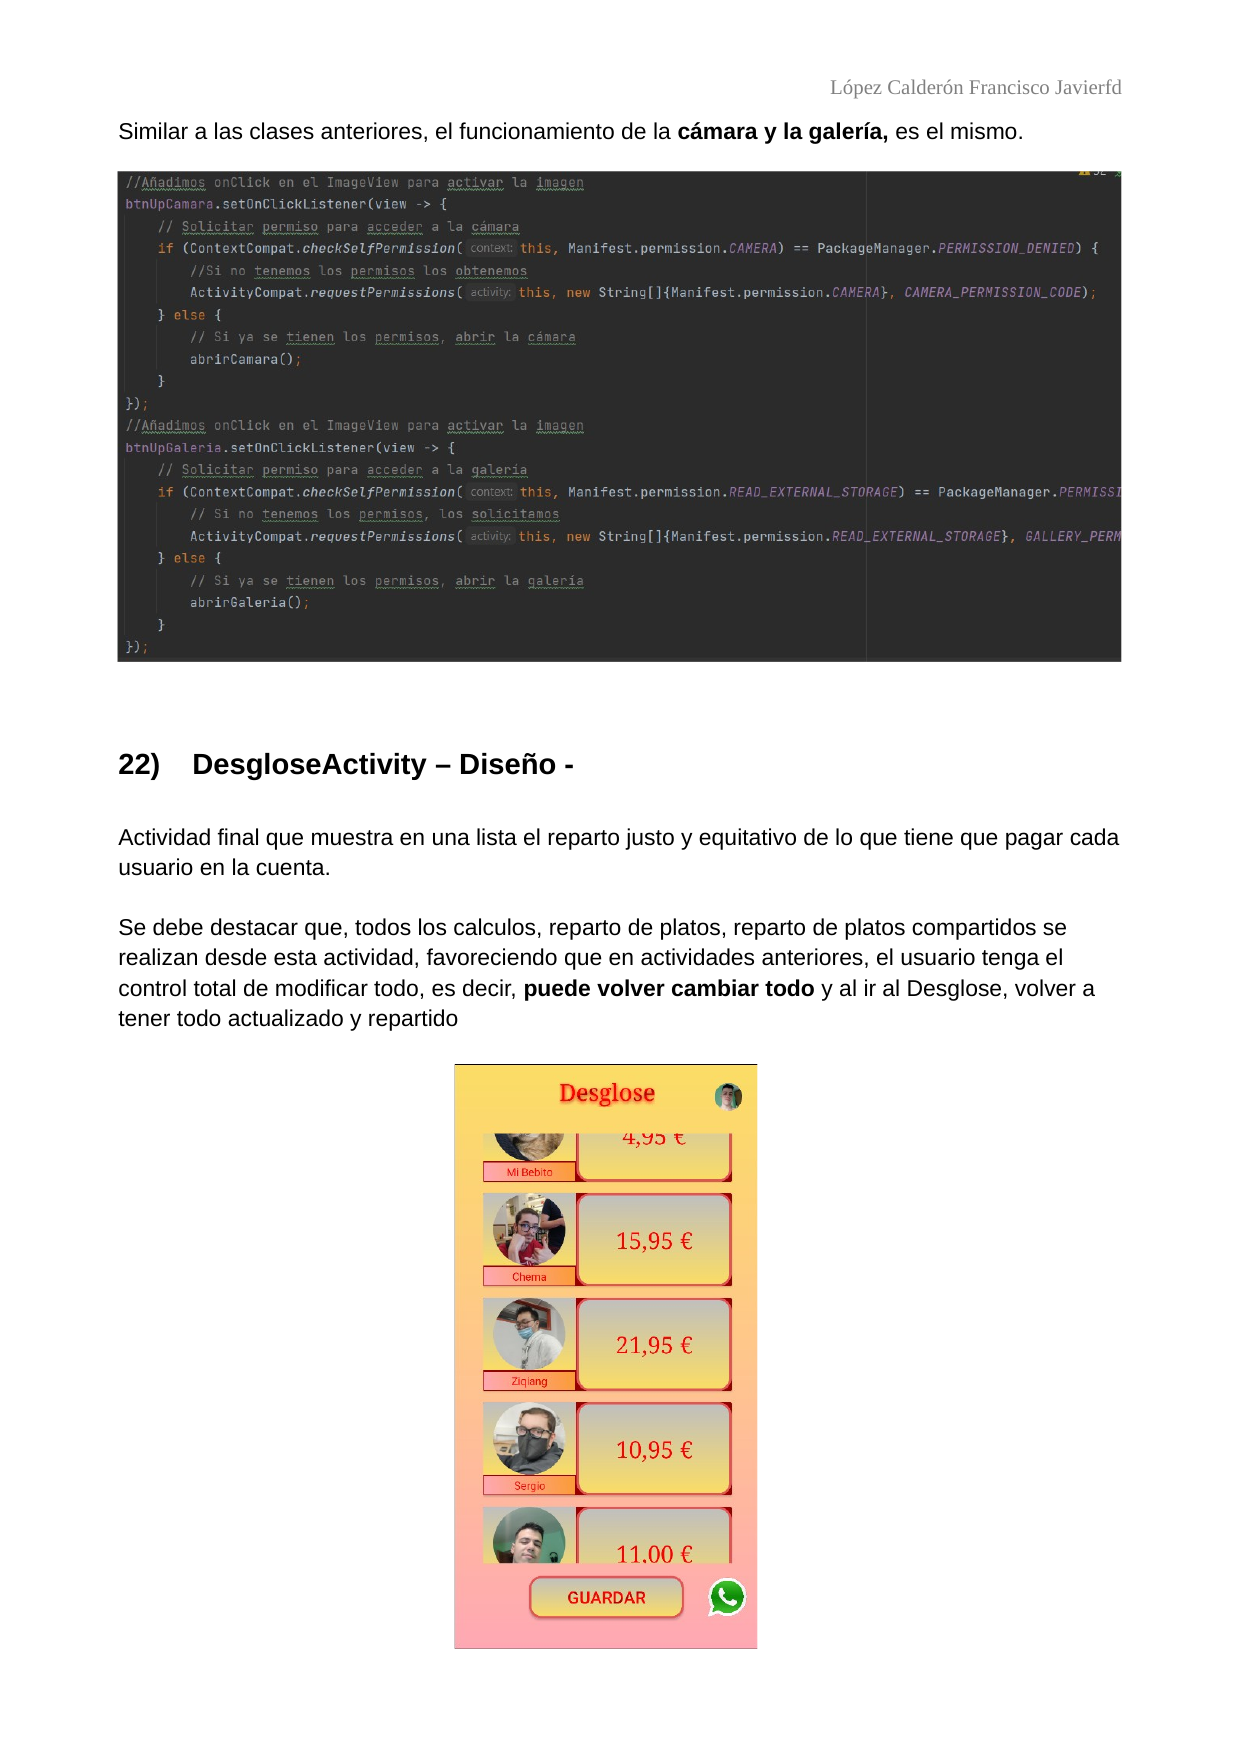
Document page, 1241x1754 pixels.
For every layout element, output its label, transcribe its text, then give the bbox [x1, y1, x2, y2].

text Se debe destacar que, todos los calculos, reparto de platos, reparto de platos compartidos se realizan desde esta actividad, favoreciendo que en actividades anteriores, el usuario tenga el control total de modificar todo, es decir, puede volver cambiar todo y al ir al Desglose, volver a tener todo actualizado y repartido [118, 914, 1122, 1031]
picture [117, 171, 1122, 662]
picture [454, 1064, 758, 1649]
text Actividad final que muestra en una lista el reparto justo y equitativo de lo que tiene que pagar cada usuario en la cuenta. [118, 823, 1122, 880]
text Similar a las clases anteriores, el funcionamiento de la cámara y la galería, es el mismo. [118, 118, 1122, 144]
subtitle DesgloseActivity – Diseño - [118, 747, 1122, 781]
